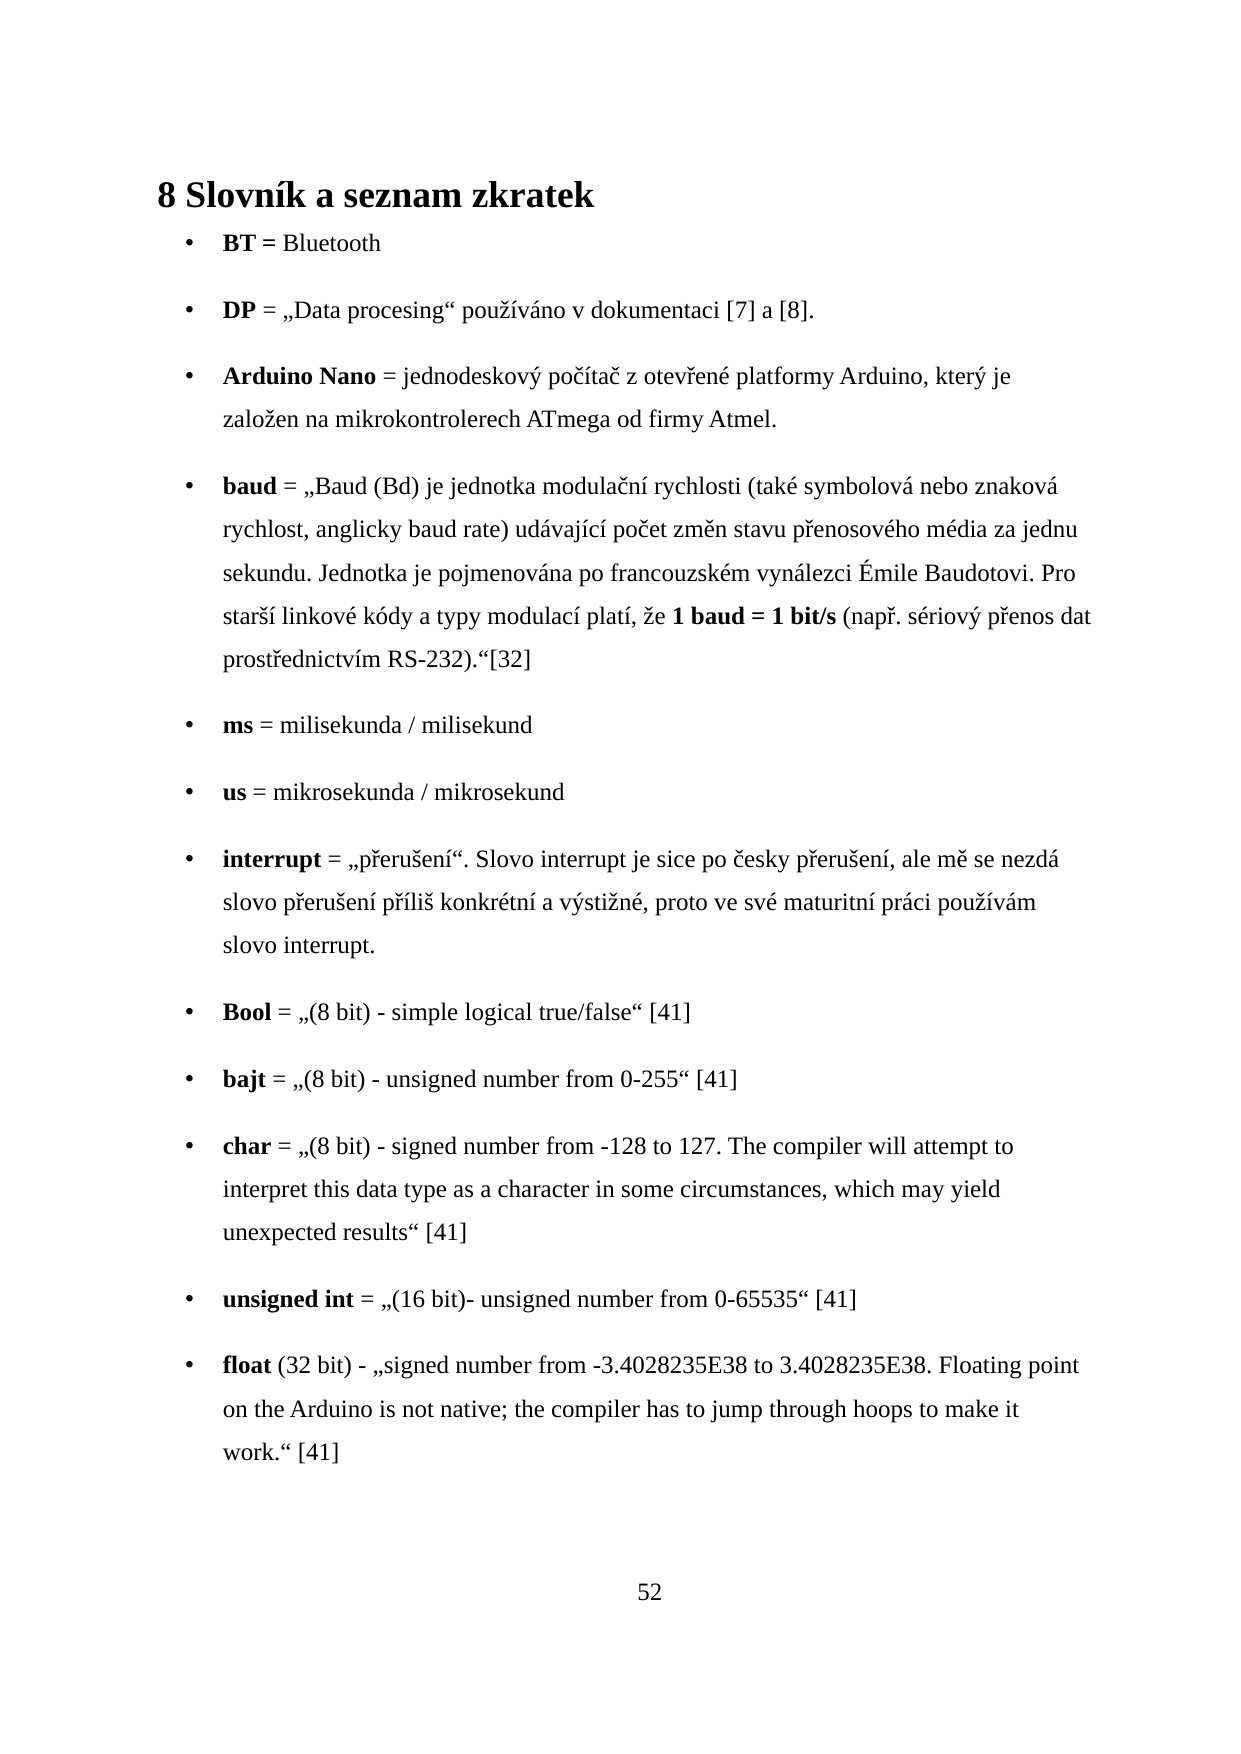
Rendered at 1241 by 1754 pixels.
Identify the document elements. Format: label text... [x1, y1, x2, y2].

list BT = Bluetooth [185, 228, 1093, 257]
list unsigned int = „(16 bit)- unsigned number from 0-65535“ [41] [185, 1284, 1093, 1312]
subtitle Slovník a seznam zkratek [148, 172, 1093, 216]
list Arduino Nano = jednodeskový počítač z otevřené platformy Arduino, který je založen na mikrokontrolerech ATmega od firmy Atmel. [185, 361, 1093, 433]
list Bool = „(8 bit) - simple logical true/false“ [41] [185, 997, 1093, 1026]
list float (32 bit) - „signed number from -3.4028235E38 to 3.4028235E38. Floating point on the Arduino is not native; the compiler has to jump through hoops to make it work.“ [41] [185, 1351, 1093, 1466]
list baud = „Baud (Bd) je jednotka modulační rychlosti (také symbolová nebo znaková rychlost, anglicky baud rate) udávající počet změn stavu přenosového média za jednu sekundu. Jednotka je pojmenována po francouzském vynálezci Émile Baudotovi. Pro starší linkové kódy a typy modulací platí, že 1 baud = 1 bit/s (např. sériový přenos dat prostřednictvím RS-232).“[32] [185, 471, 1093, 673]
list interrupt = „přerušení“. Slovo interrupt je sice po česky přerušení, ale mě se nezdá slovo přerušení příliš konkrétní a výstižné, proto ve své maturitní práci používám slovo interrupt. [185, 844, 1093, 959]
list DP = „Data procesing“ používáno v dokumentaci [7] a [8]. [185, 295, 1093, 323]
list ms = milisekunda / milisekund [185, 711, 1093, 739]
list bajt = „(8 bit) - unsigned number from 0-255“ [41] [185, 1064, 1093, 1093]
list us = mikrosekunda / mikrosekund [185, 777, 1093, 806]
list char = „(8 bit) - signed number from -128 to 127. The compiler will attempt to interpret this data type as a character in some circumstances, which may yield unexpected results“ [41] [185, 1131, 1093, 1246]
